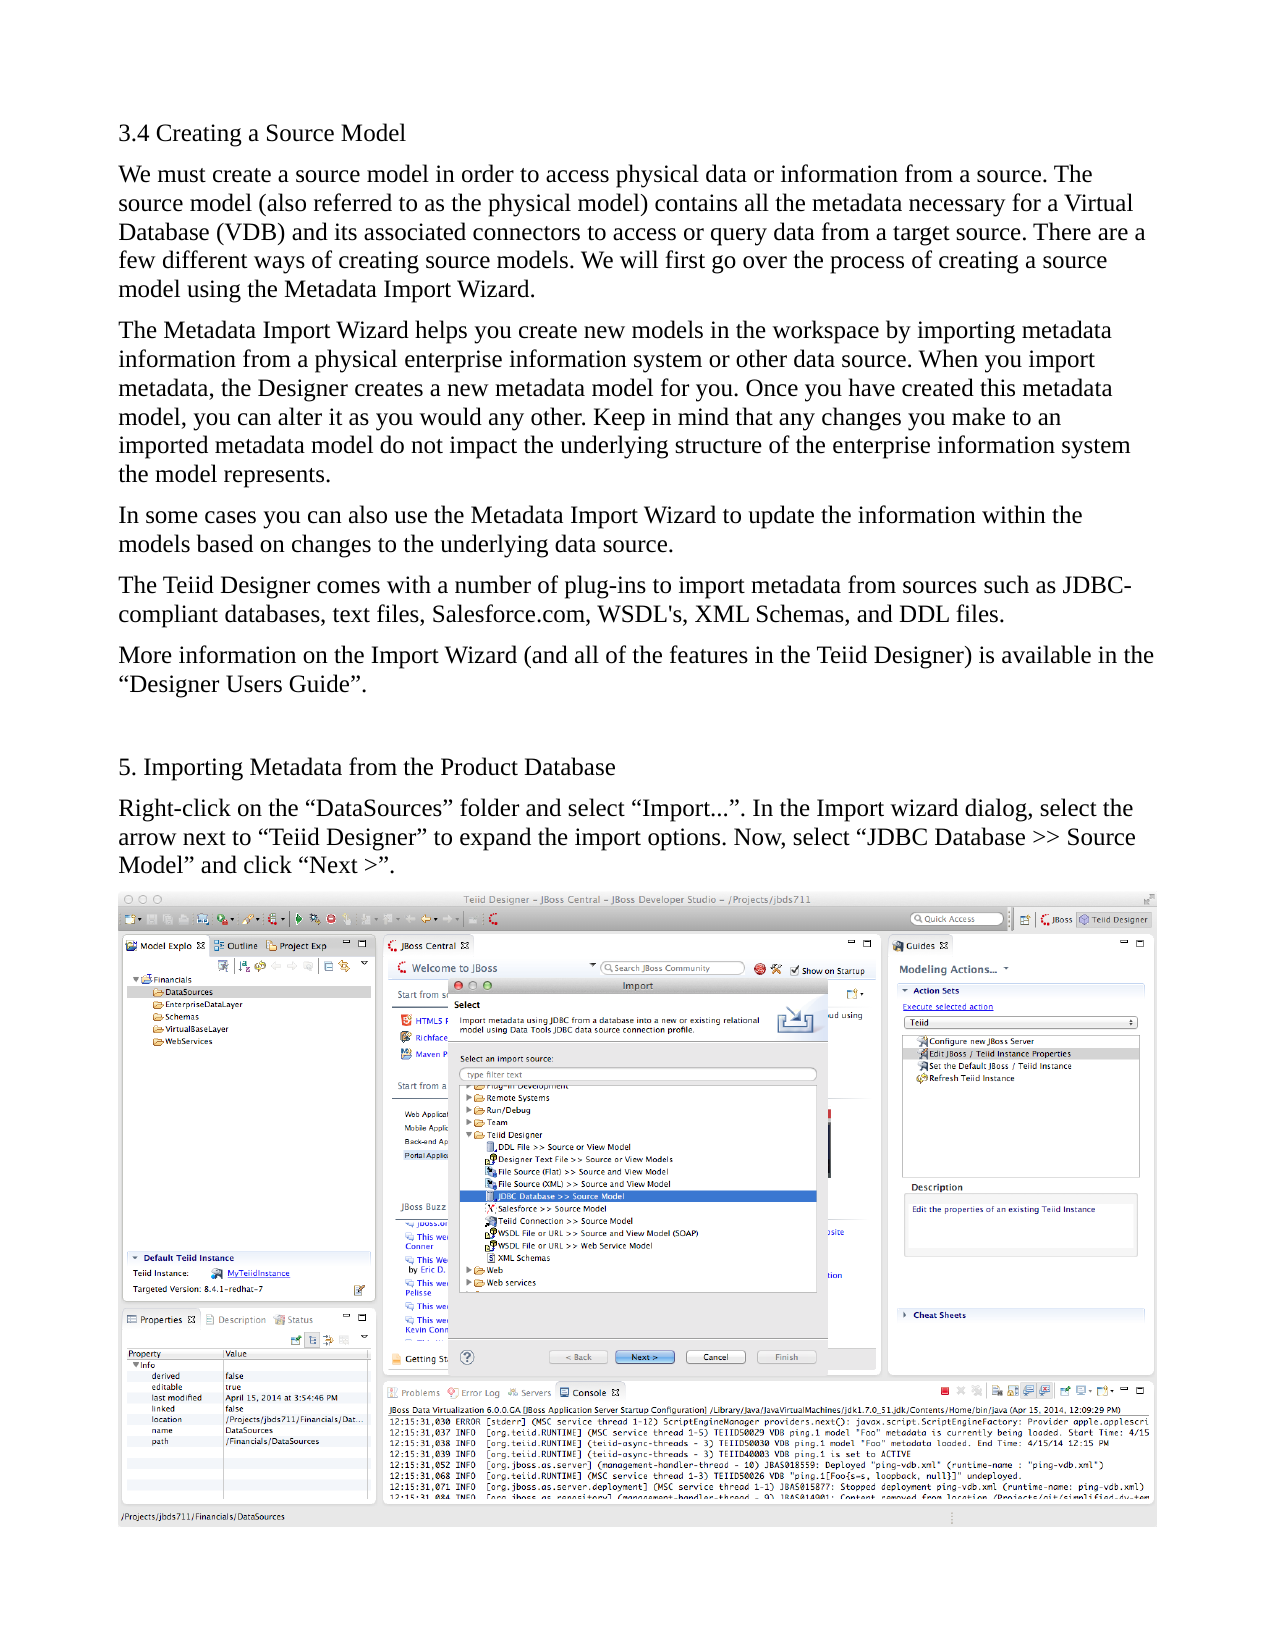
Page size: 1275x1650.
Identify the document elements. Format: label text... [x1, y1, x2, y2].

text The Metadata Import Wizard helps you create new models in the workspace by importing metadata information from a physical enterprise information system or other data source. When you import metadata, the Designer creates a new metadata model for you. Once you have created this metadata model, you can alter it as you would any other. Keep in mind that any changes you make to an imported metadata model do not impact the underlying structure of the enterprise information system the model represents. [118, 316, 1157, 488]
text Right-click on the “DataSources” folder and select “Import...”. In the Import wizard dialog, select the arrow next to “Teiid Designer” to expand the import options. Now, select “JDBC Database >> Source Model” and click “Next >”. [118, 793, 1157, 879]
picture [118, 891, 1157, 1527]
text 5. Importing Metadata from the Product Database [118, 752, 1157, 781]
text In some cases you can also use the Metadata Import Wizard to update the information within the models based on changes to the underlying data source. [118, 501, 1157, 558]
text More information on the Import Wizard (and all of the features in the Teiid Designer) is available in the “Designer Users Guide”. [118, 641, 1157, 698]
text 3.4 Creating a Source Model [118, 118, 1157, 147]
text The Teiid Designer comes with a number of plug-ins to import metadata from sources such as JDBC-compliant databases, text files, Salesforce.com, WSDL's, XML Schemas, and DDL files. [118, 571, 1157, 628]
text We must create a source model in order to access physical data or information from a source. The source model (also referred to as the physical model) contains all the metadata necessary for a Virtual Database (VDB) and its associated connectors to access or query data from a target source. There are a few different ways of creating source models. We will first go over the process of creating a source model using the Metadata Import Wizard. [118, 159, 1157, 303]
